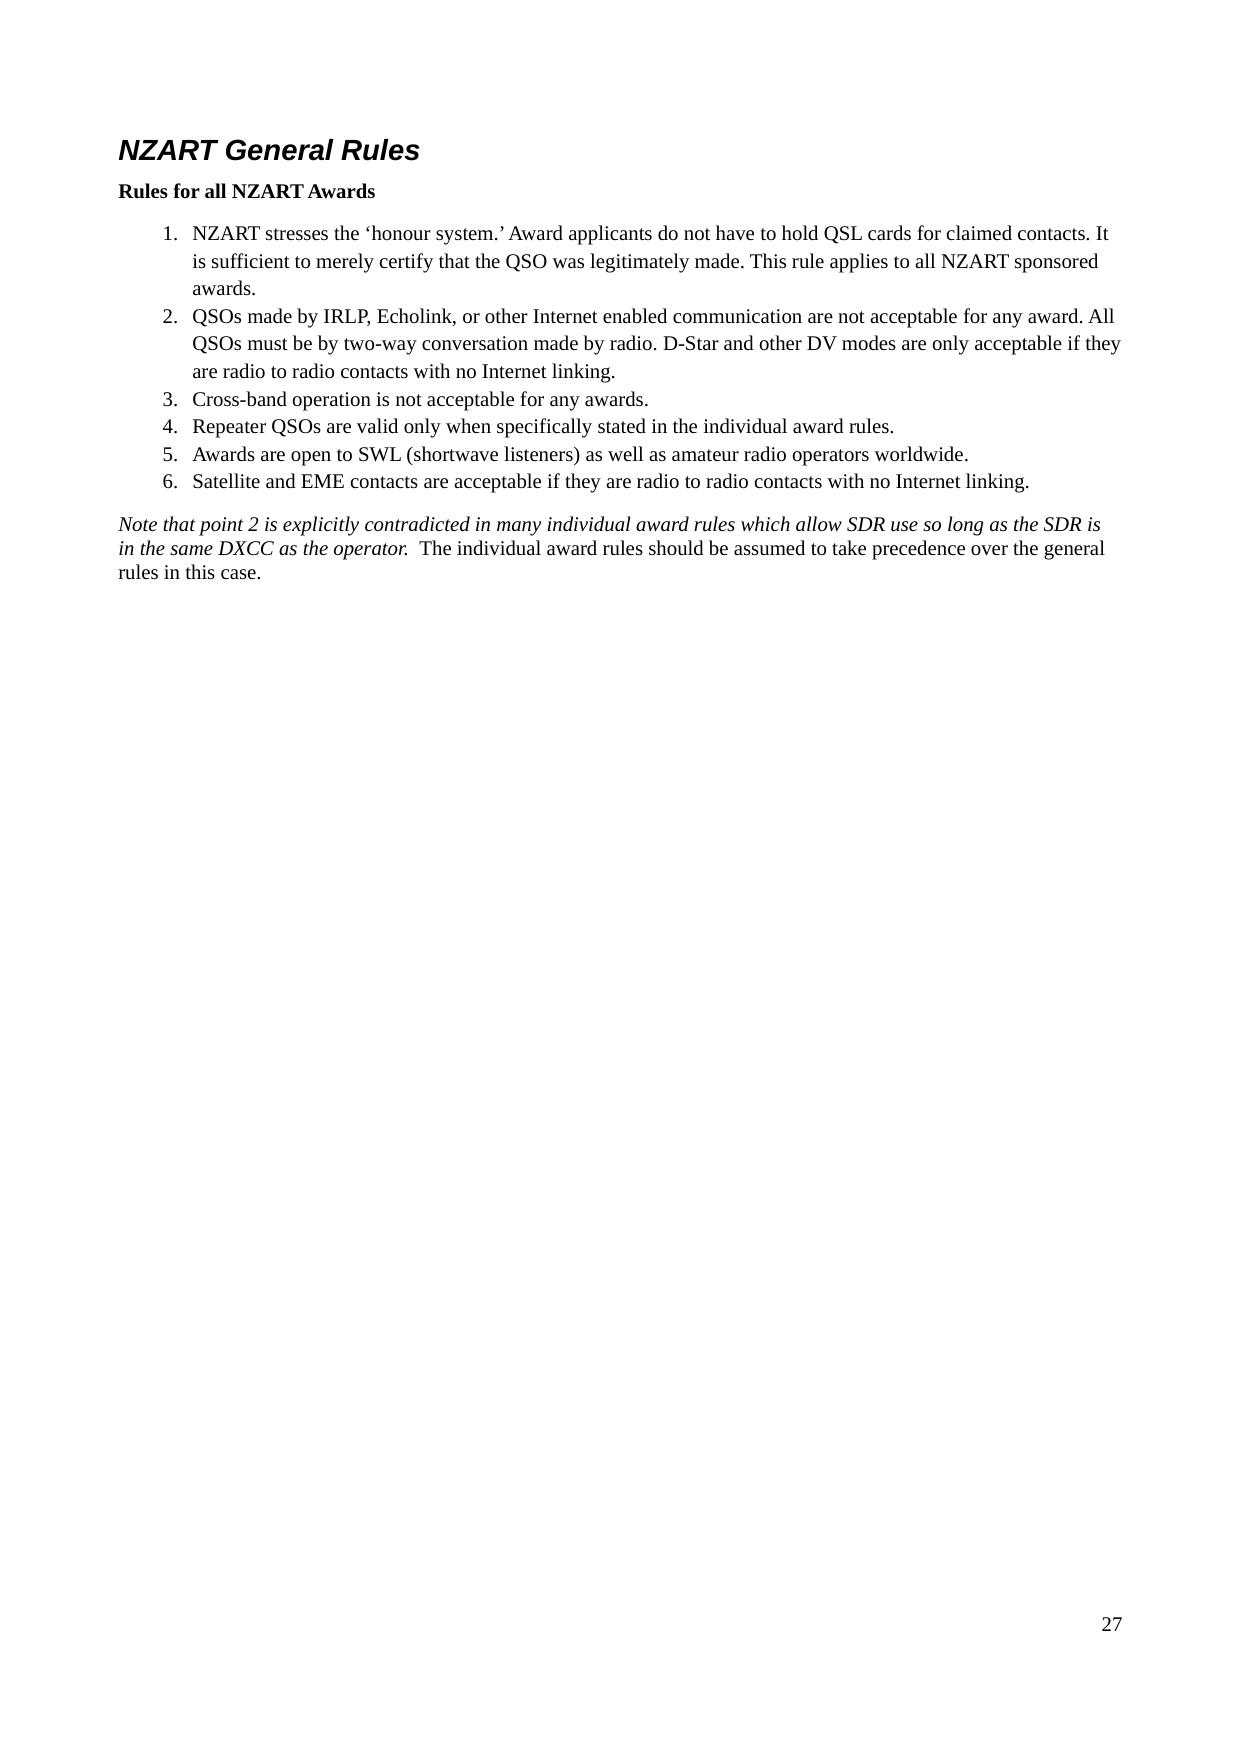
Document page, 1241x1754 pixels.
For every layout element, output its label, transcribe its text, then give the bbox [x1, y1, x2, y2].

list NZART stresses the ‘honour system.’ Award applicants do not have to hold QSL cards for claimed contacts. It is sufficient to merely certify that the QSO was legitimately made. This rule applies to all NZART sponsored awards. [162, 221, 1122, 300]
list Satellite and EME contacts are acceptable if they are radio to radio contacts with no Internet linking. [162, 469, 1122, 493]
text Rules for all NZART Awards [118, 179, 1122, 203]
subtitle NZART General Rules [118, 133, 1122, 166]
list Cross-band operation is not acceptable for any awards. [162, 387, 1122, 411]
list Repeater QSOs are valid only when specifically stated in the individual award rules. [162, 414, 1122, 438]
list Awards are open to SWL (shortwave listeners) as well as amateur radio operators worldwide. [162, 442, 1122, 466]
list QSOs made by IRLP, Echolink, or other Internet enabled communication are not acceptable for any award. All QSOs must be by two-way conversation made by radio. D-Star and other DV modes are only acceptable if they are radio to radio contacts with no Internet linking. [162, 304, 1122, 383]
text Note that point 2 is explicitly contradicted in many individual award rules which allow SDR use so long as the SDR is in the same DXCC as the operator. The individual award rules should be assumed to take precedence over the general rules in this case. [118, 512, 1122, 584]
